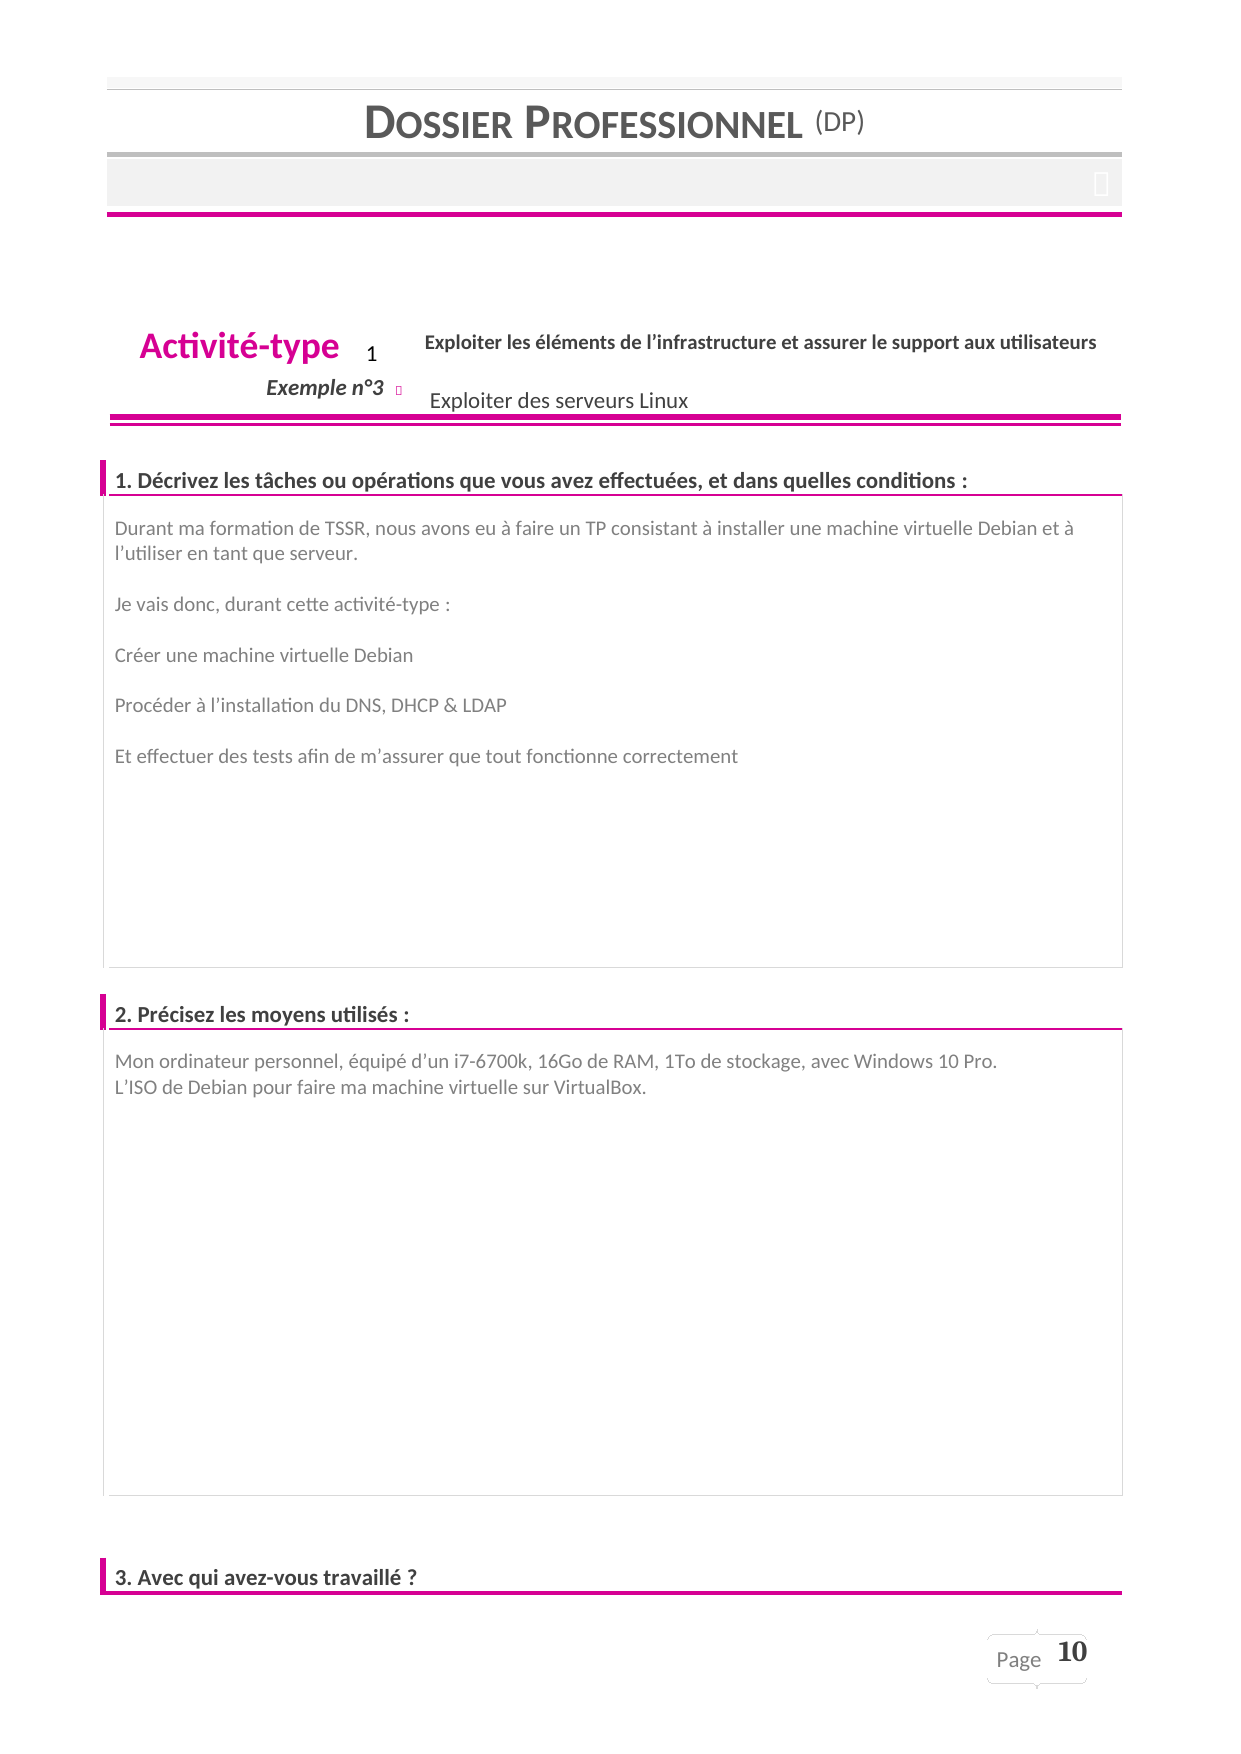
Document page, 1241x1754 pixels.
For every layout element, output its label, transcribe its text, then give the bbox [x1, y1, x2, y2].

table_header [103, 245, 354, 316]
table_cell 1. Décrivez les tâches ou opérations que vous avez effectuées, et dans quelles conditions : [106, 460, 1122, 494]
table_cell [103, 967, 1122, 994]
table_cell 2. Précisez les moyens utilisés : [106, 994, 1122, 1028]
table_cell [103, 414, 413, 460]
table_header [354, 245, 413, 316]
table_cell Exploiter des serveurs Linux [413, 368, 1122, 414]
table_cell Activité-type [103, 316, 354, 367]
table_cell [413, 414, 1122, 460]
table_cell Mon ordinateur personnel, équipé d’un i7-6700k, 16Go de RAM, 1To de stockage, avec Windows 10 Pro. L’ISO de Debian pour faire ma machine virtuelle sur VirtualBox. [104, 1028, 1122, 1494]
table_cell [103, 1495, 1122, 1557]
table_cell Exploiter les éléments de l’infrastructure et assurer le support aux utilisateurs [413, 316, 1122, 367]
table_cell Durant ma formation de TSSR, nous avons eu à faire un TP consistant à installer une machine virtuelle Debian et à l’utiliser en tant que serveur. Je vais donc, durant cette activité-type : Créer une machine virtuelle Debian Procéder à l’installation du DNS, DHCP & LDAP Et effectuer des tests afin de m’assurer que tout fonctionne correctement [104, 494, 1122, 967]
table_cell 1 [354, 316, 413, 367]
table_cell 3. Avec qui avez-vous travaillé ? [106, 1558, 1122, 1591]
table_cell Exemple n°3  [103, 368, 413, 414]
table_header [413, 245, 1122, 316]
